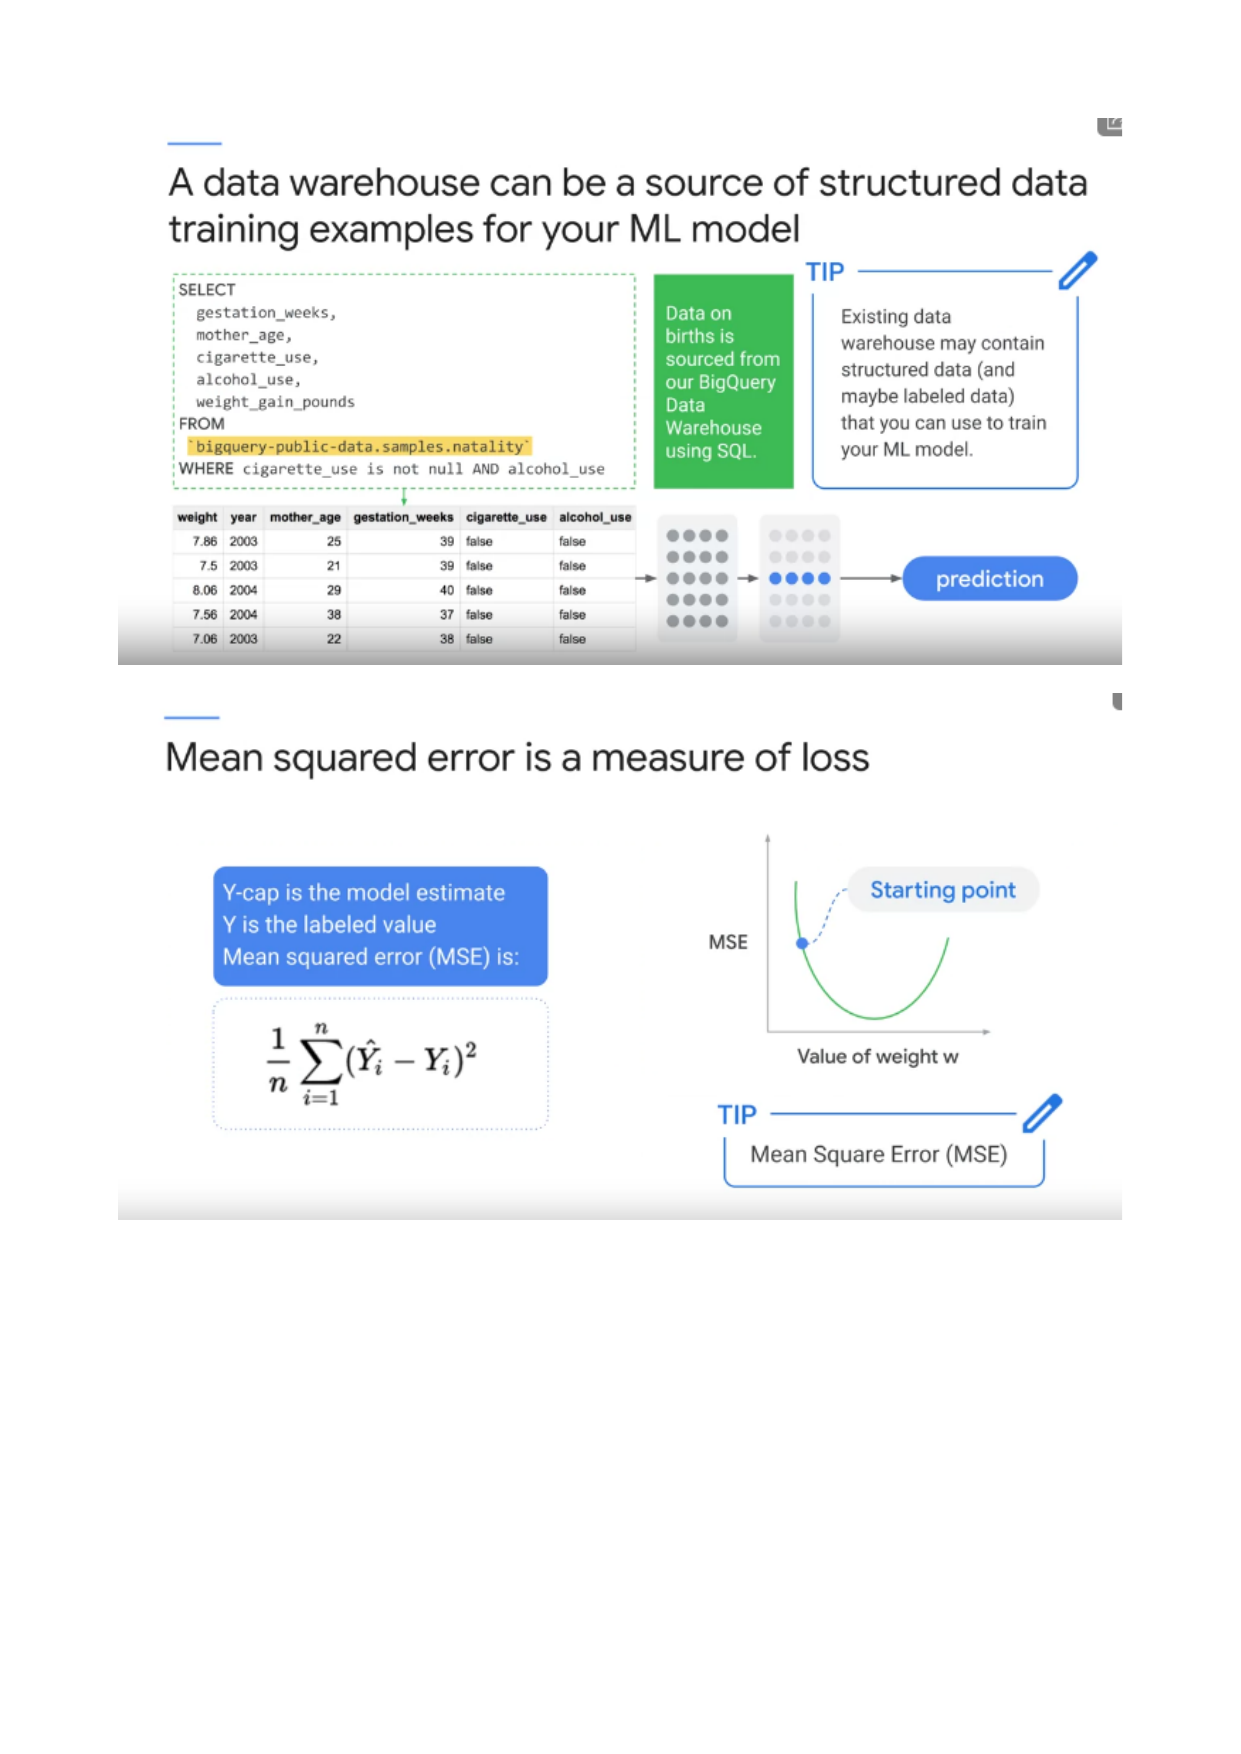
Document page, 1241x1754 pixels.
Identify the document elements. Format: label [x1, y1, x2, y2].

picture [118, 118, 1123, 665]
picture [118, 693, 1123, 1220]
